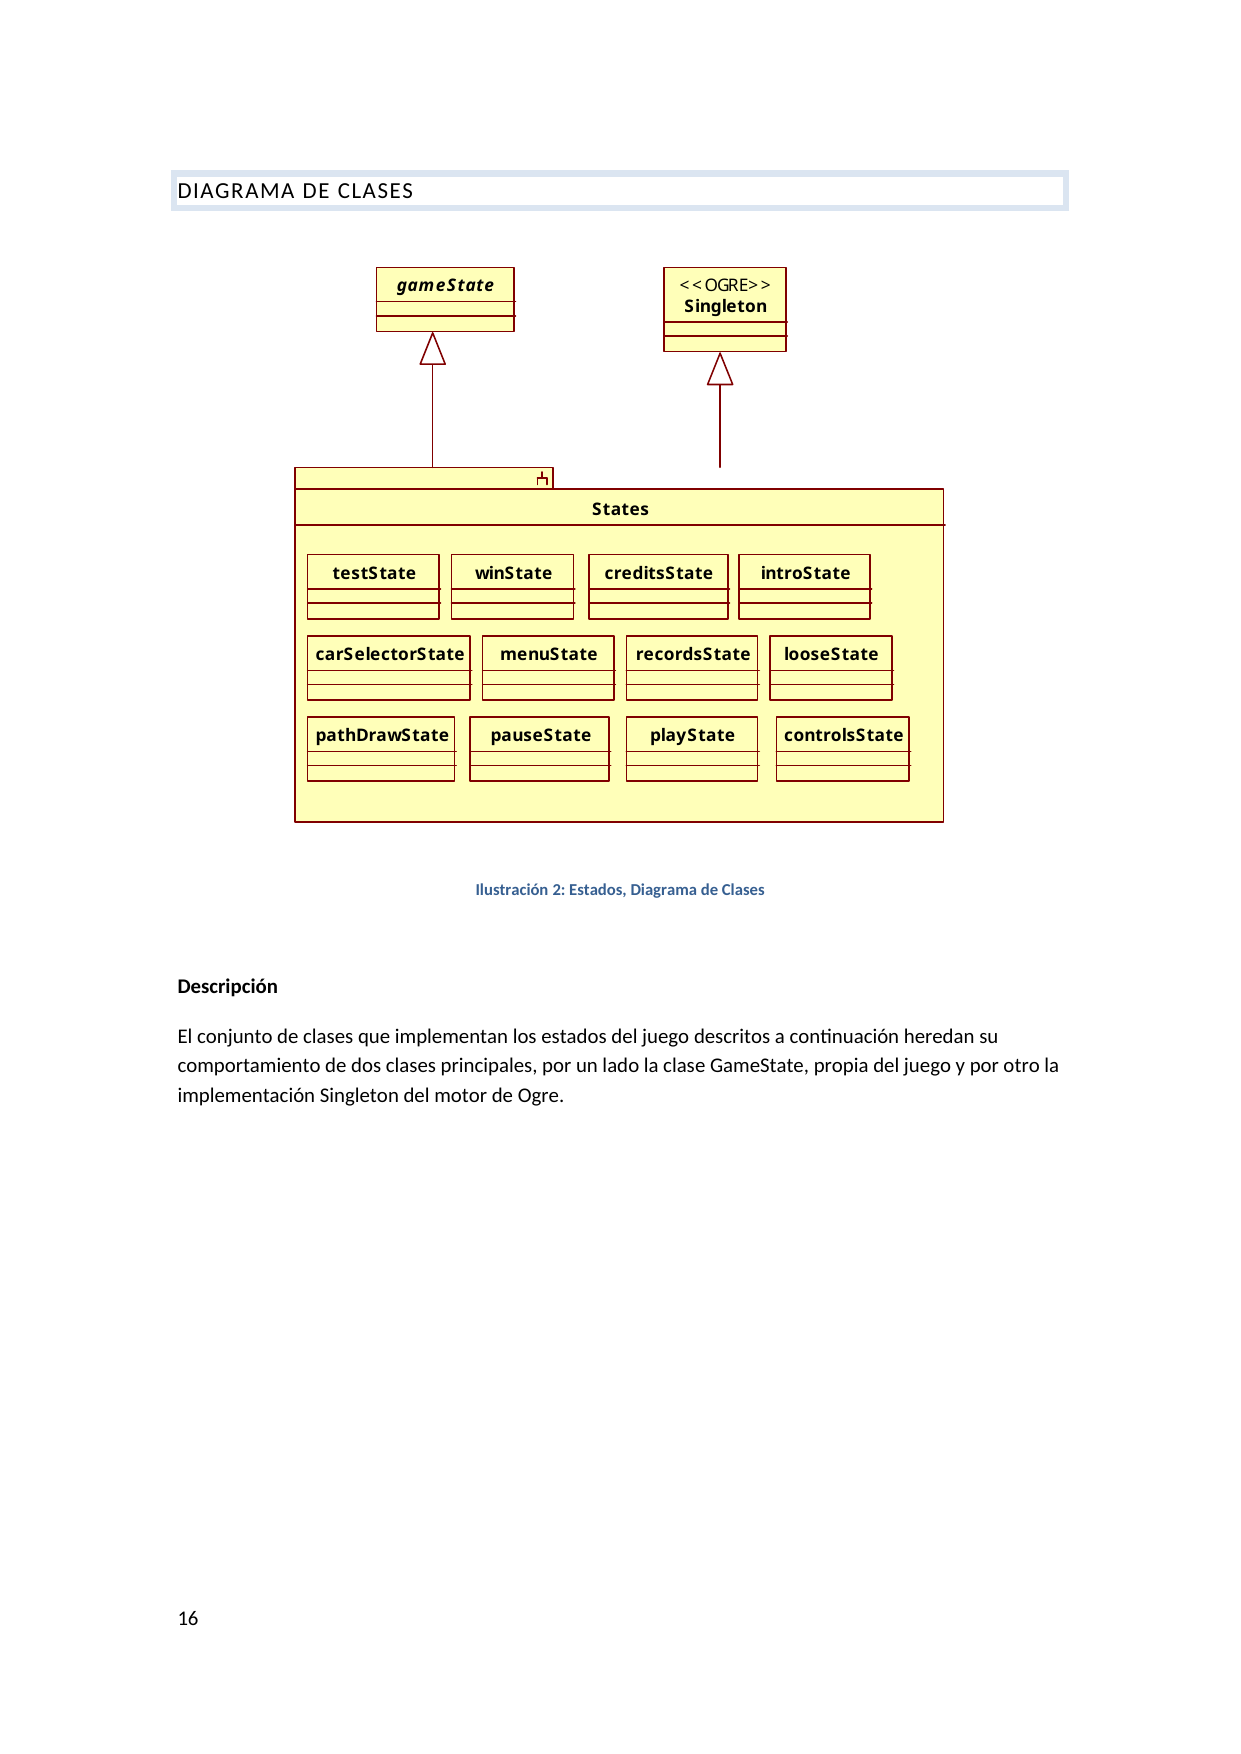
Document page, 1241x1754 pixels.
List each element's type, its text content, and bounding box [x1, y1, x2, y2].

subtitle Diagrama de Clases [177, 177, 1063, 205]
text Ilustración 2: Estados, Diagrama de Clases [177, 879, 1063, 900]
text El conjunto de clases que implementan los estados del juego descritos a continuación heredan su comportamiento de dos clases principales, por un lado la clase GameState, propia del juego y por otro la implementación Singleton del motor de Ogre. [177, 1023, 1063, 1107]
text Descripción [177, 973, 1063, 999]
